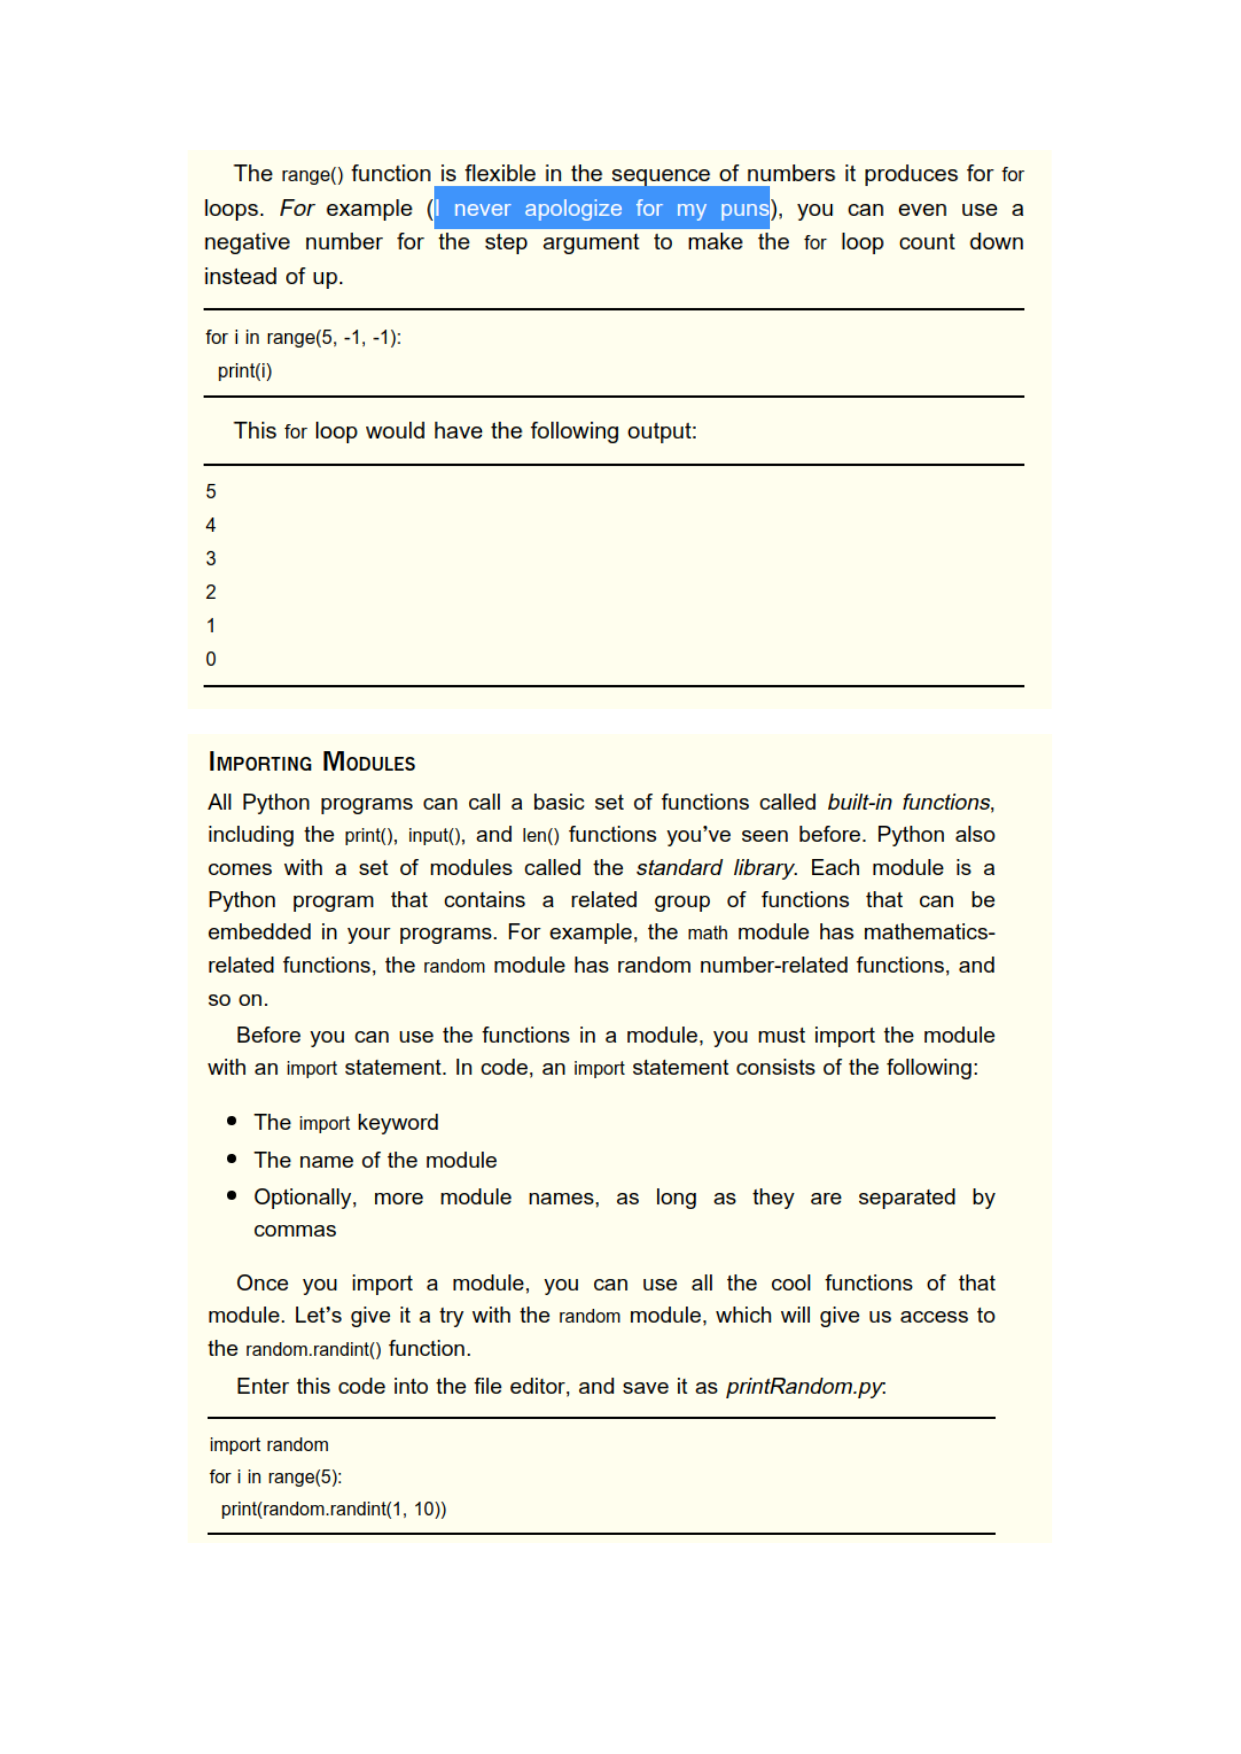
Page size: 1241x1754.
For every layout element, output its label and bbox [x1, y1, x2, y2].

picture [187, 734, 1053, 1543]
picture [187, 150, 1052, 709]
